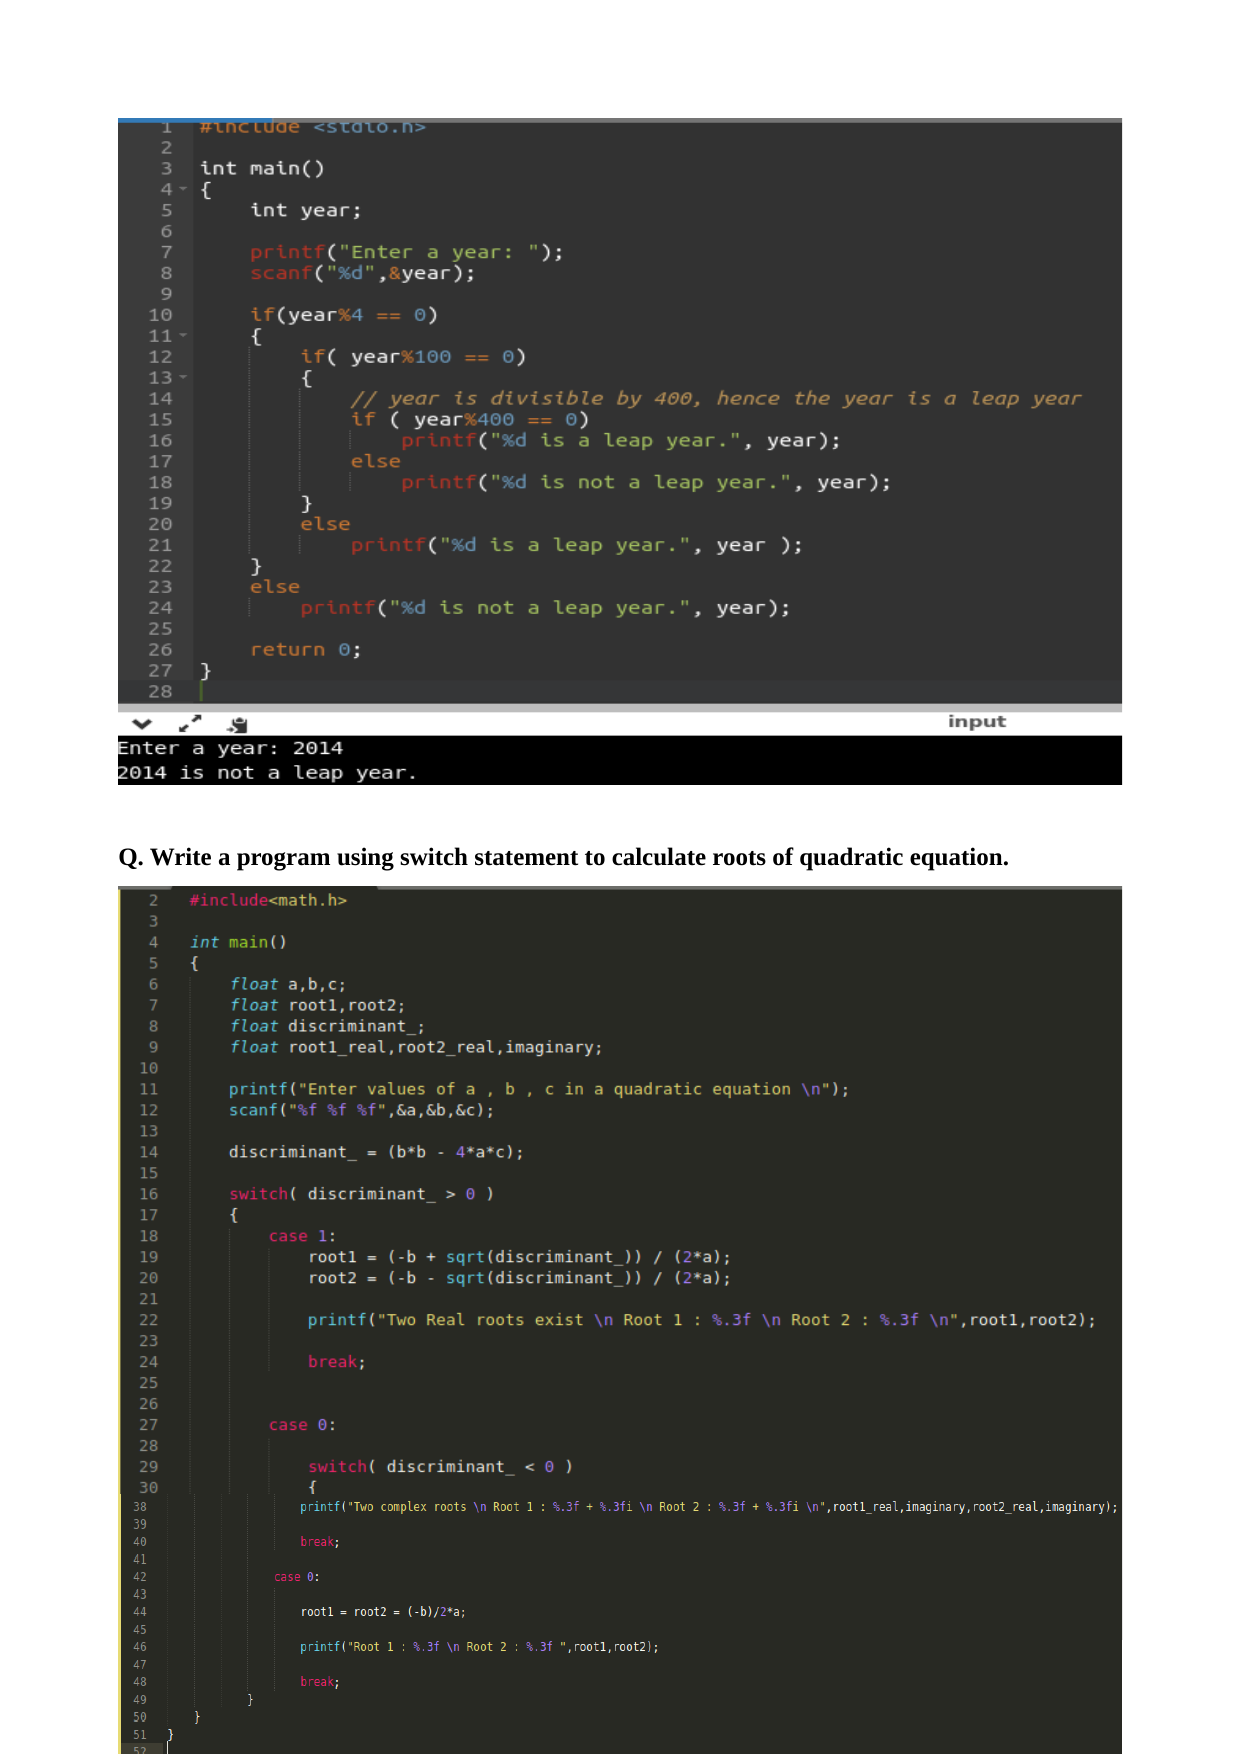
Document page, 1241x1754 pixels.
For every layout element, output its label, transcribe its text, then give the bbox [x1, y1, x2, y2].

text Q. Write a program using switch statement to calculate roots of quadratic equation. [118, 842, 1122, 871]
